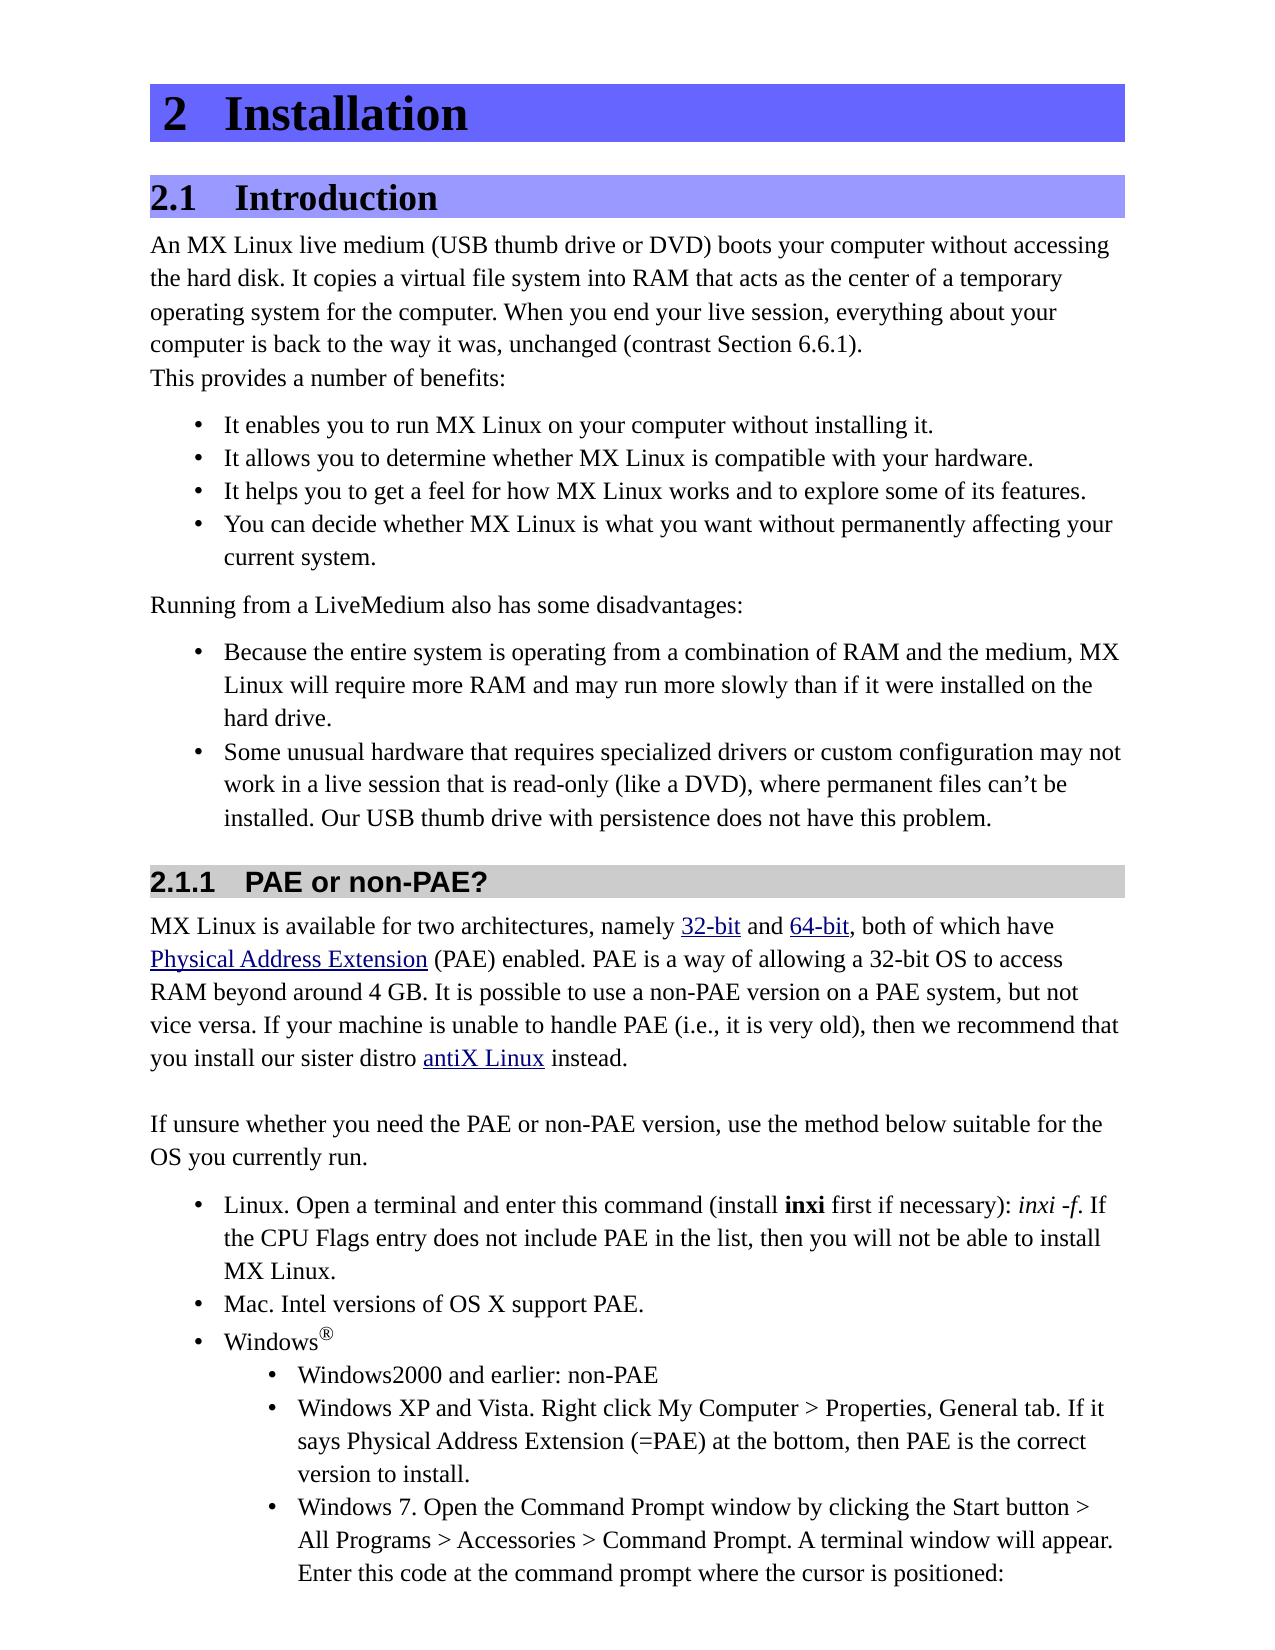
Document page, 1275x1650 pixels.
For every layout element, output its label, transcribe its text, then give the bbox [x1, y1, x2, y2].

text An MX Linux live medium (USB thumb drive or DVD) boots your computer without accessing the hard disk. It copies a virtual file system into RAM that acts as the center of a temporary operating system for the computer. When you end your live session, everything about your computer is back to the way it was, unchanged (contrast Section 6.6.1). [150, 231, 1125, 358]
list It helps you to get a feel for how MX Linux works and to explore some of its features. [194, 476, 1125, 505]
list Because the entire system is operating from a combination of RAM and the medium, MX Linux will require more RAM and may run more slowly than if it were installed on the hard drive. [194, 637, 1125, 732]
list Windows 7. Open the Command Prompt window by clicking the Start button > All Programs > Accessories > Command Prompt. A terminal window will appear. Enter this code at the command prompt where the cursor is positioned: [268, 1492, 1125, 1587]
subtitle 2.1.1 PAE or non-PAE? [497, 865, 1125, 898]
list Linux. Open a terminal and enter this command (install inxi first if necessary): inxi -f. If the CPU Flags entry does not include PAE in the list, then you will not be able to install MX Linux. [194, 1190, 1125, 1284]
list Windows2000 and earlier: non-PAE [268, 1360, 1125, 1389]
list Windows XP and Vista. Right click My Computer > Properties, General tab. If it says Physical Address Extension (=PAE) at the bottom, then PAE is the correct version to install. [268, 1393, 1125, 1488]
subtitle 2.1 Introduction [447, 175, 1125, 218]
subtitle 2 Installation [150, 84, 1125, 142]
list Mac. Intel versions of OS X support PAE. [194, 1289, 1125, 1318]
list You can decide whether MX Linux is what you want without permanently affecting your current system. [194, 509, 1125, 571]
text If unsure whether you need the PAE or non-PAE version, use the method below suitable for the OS you currently run. [150, 1109, 1125, 1171]
list It enables you to run MX Linux on your computer without installing it. [194, 410, 1125, 439]
list It allows you to determine whether MX Linux is compatible with your hardware. [194, 443, 1125, 472]
list Some unusual hardware that requires specialized drivers or custom configuration may not work in a live session that is read-only (like a DVD), where permanent files can’t be installed. Our USB thumb drive with persistence does not have this problem. [194, 737, 1125, 831]
text This provides a number of benefits: [150, 363, 1125, 391]
text Running from a LiveMedium also has some disadvantages: [150, 590, 1125, 619]
list Windows® [194, 1322, 1125, 1355]
text MX Linux is available for two architectures, namely 32-bit and 64-bit, both of which have Physical Address Extension (PAE) enabled. PAE is a way of allowing a 32-bit OS to access RAM beyond around 4 GB. It is possible to use a non-PAE version on a PAE system, but not vice versa. If your machine is unable to handle PAE (i.e., it is very old), then we recommend that you install our sister distro antiX Linux instead. [150, 911, 1125, 1072]
